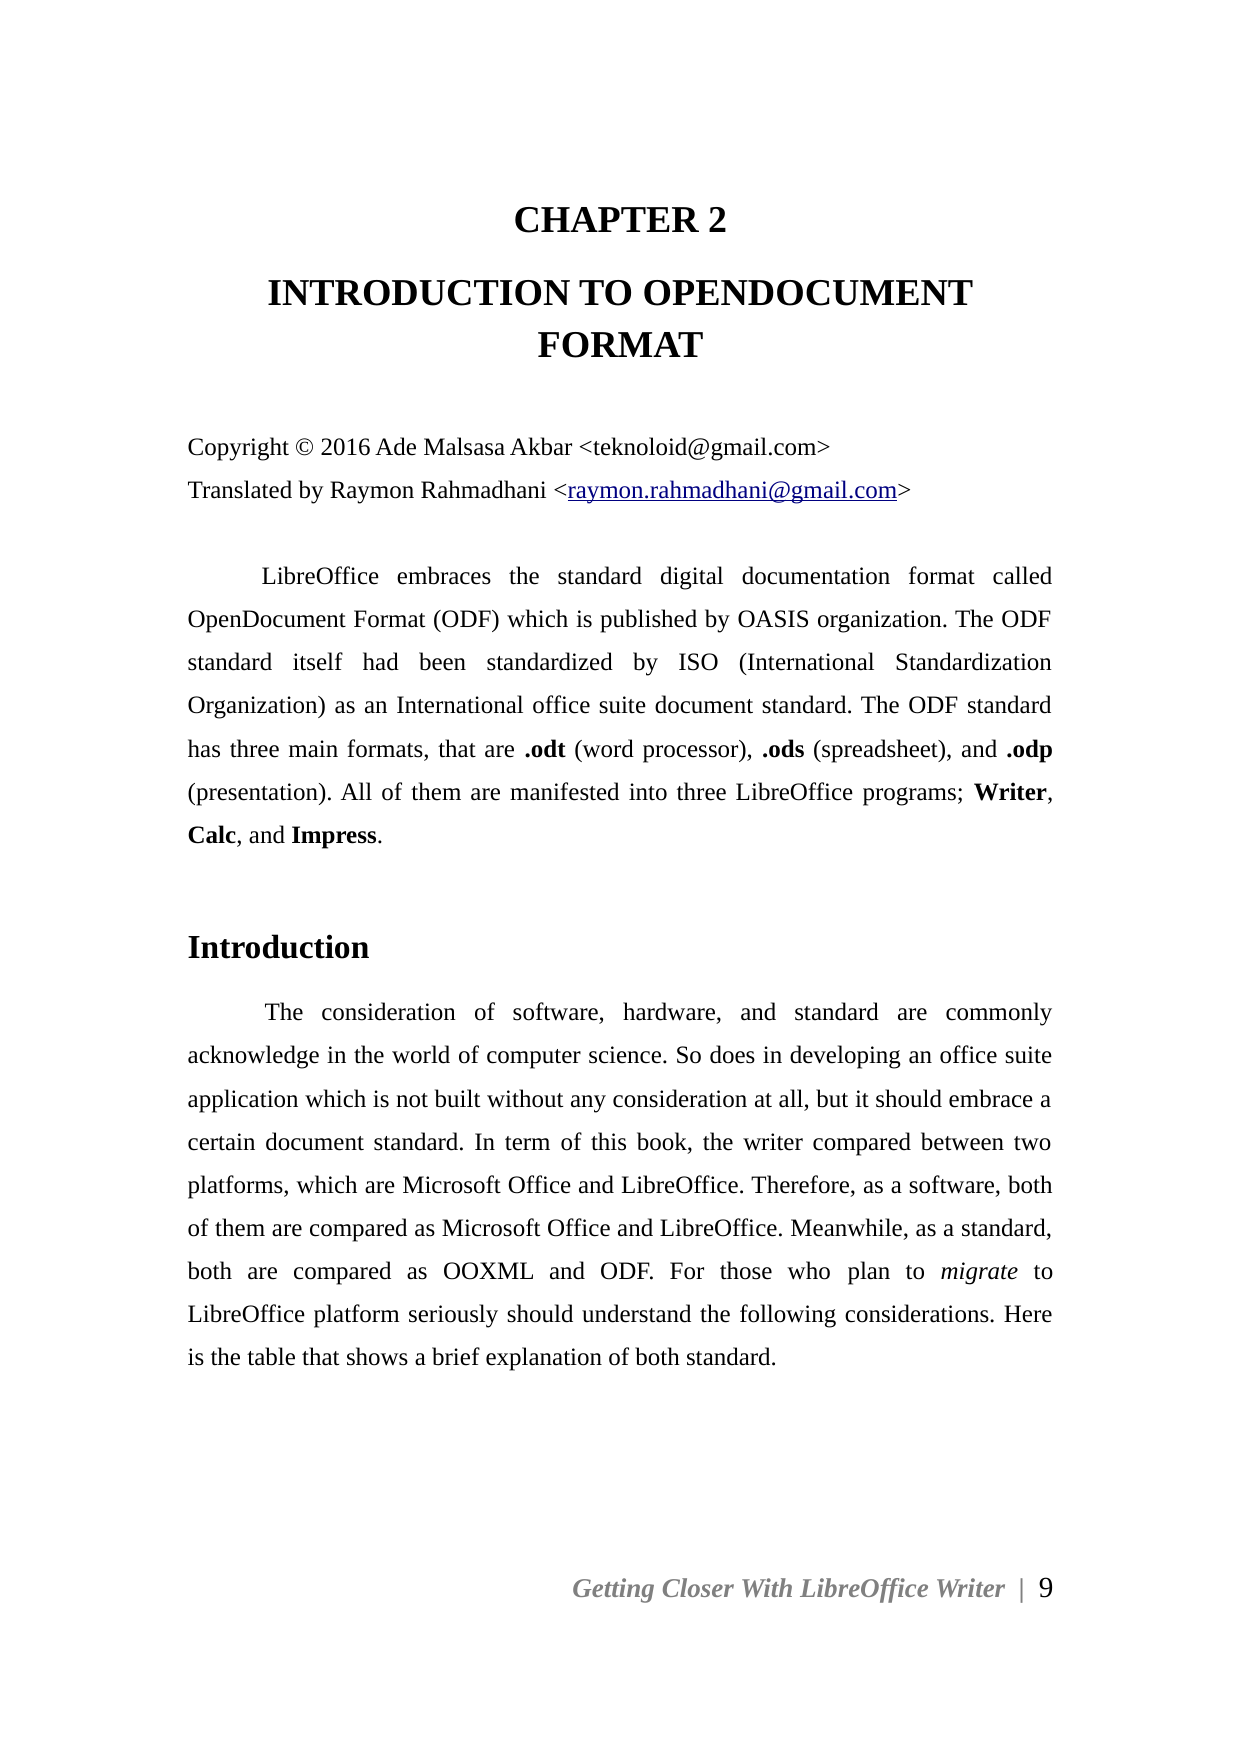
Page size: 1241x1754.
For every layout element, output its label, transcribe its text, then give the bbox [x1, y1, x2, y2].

subtitle CHAPTER 2 INTRODUCING TO OPENDOCUMENT FORMAT [187, 175, 1053, 184]
text INTRODUCTION TO OPENDOCUMENT FORMAT [187, 269, 1053, 365]
text The consideration of software, hardware, and standard are commonly acknowledge in the world of computer science. So does in developing an office suite application which is not built without any consideration at all, but it should embrace a certain document standard. In term of this book, the writer compared between two platforms, which are Microsoft Office and LibreOffice. Therefore, as a software, both of them are compared as Microsoft Office and LibreOffice. Meanwhile, as a standard, both are compared as OOXML and ODF. For those who plan to migrate to LibreOffice platform seriously should understand the following considerations. Here is the table that shows a brief explanation of both standard. [187, 997, 1053, 1371]
text Copyright © 2016 Ade Malsasa Akbar <teknoloid@gmail.com> [187, 432, 1053, 461]
text CHAPTER 2 [187, 197, 1053, 241]
text LibreOffice embraces the standard digital documentation format called OpenDocument Format (ODF) which is published by OASIS organization. The ODF standard itself had been standardized by ISO (International Standardization Organization) as an International office suite document standard. The ODF standard has three main formats, that are .odt (word processor), .ods (spreadsheet), and .odp (presentation). All of them are manifested into three LibreOffice programs; Writer, Calc, and Impress. [187, 561, 1053, 849]
text Translated by Raymon Rahmadhani <raymon.rahmadhani@gmail.com> [187, 475, 1053, 504]
subtitle Introduction [187, 927, 1053, 966]
